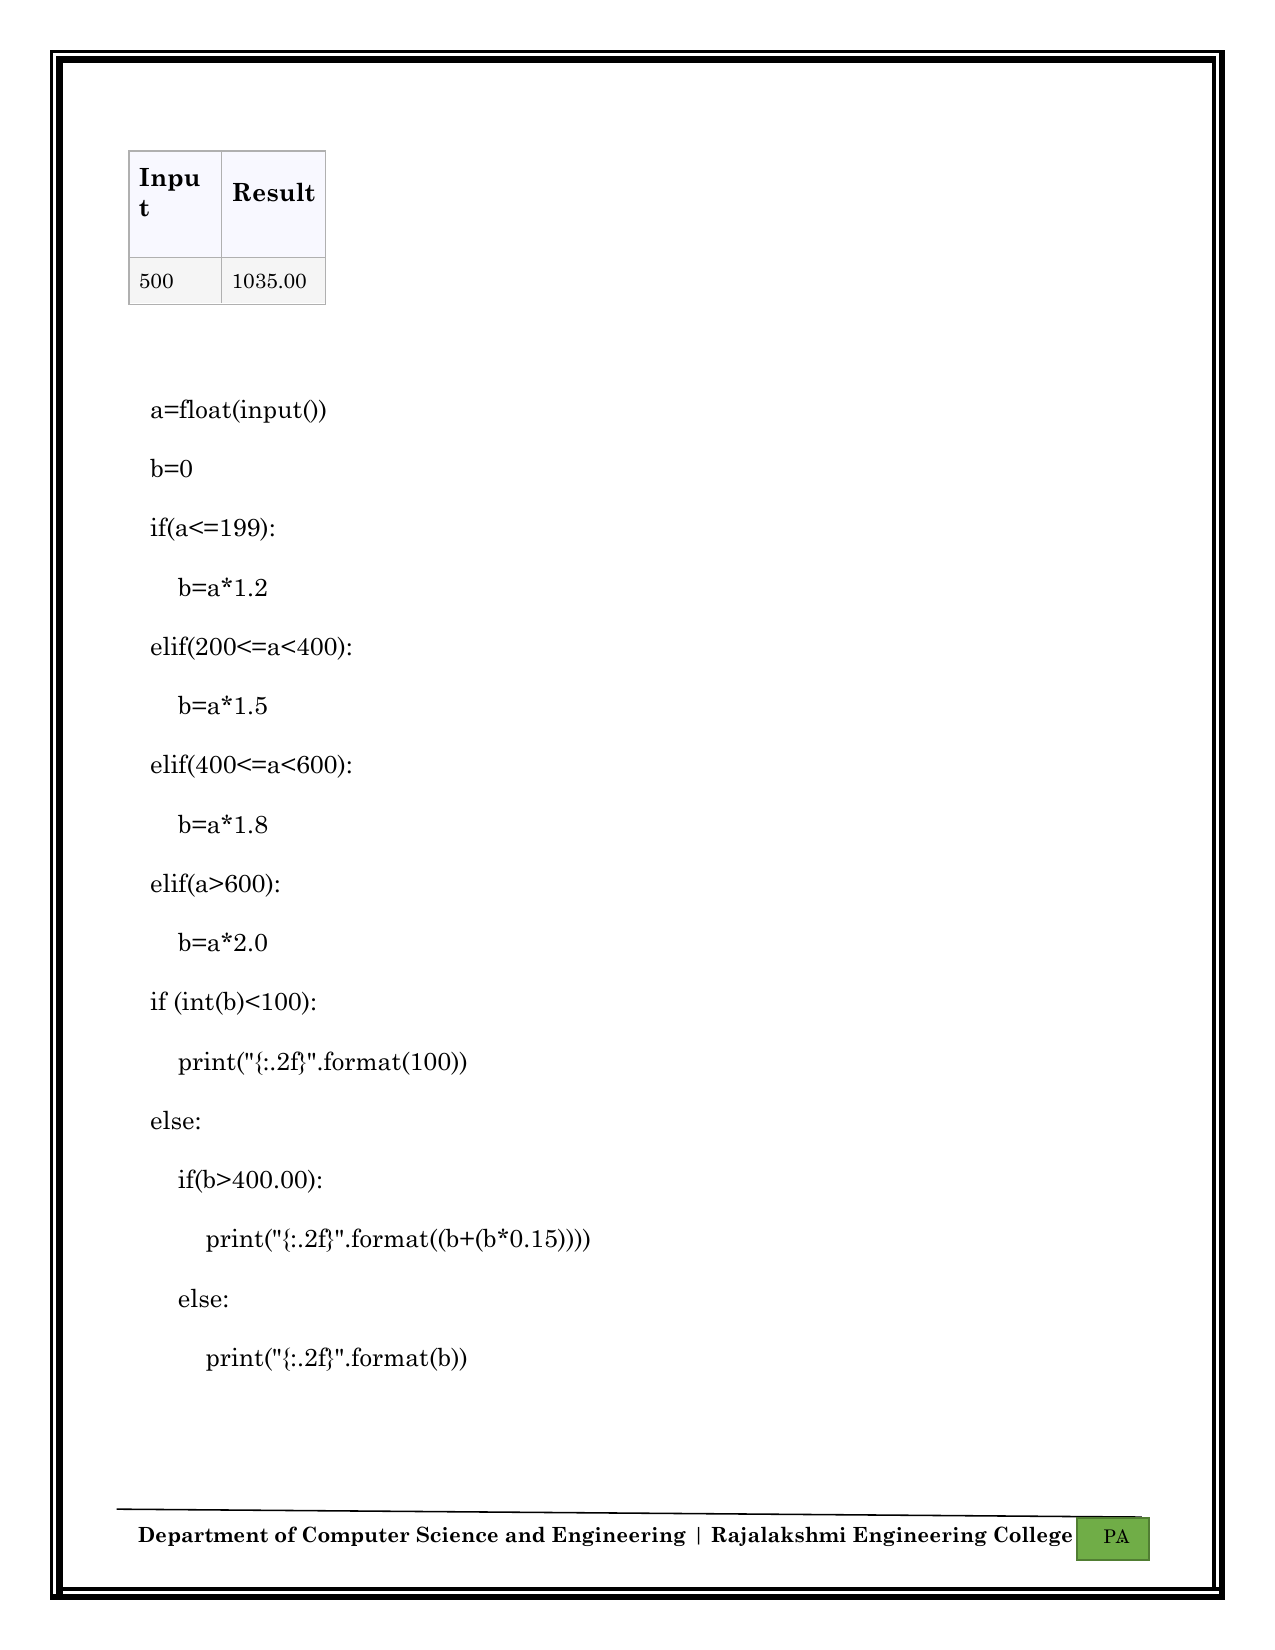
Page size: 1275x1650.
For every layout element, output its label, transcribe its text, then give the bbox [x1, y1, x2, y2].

text else: [150, 1282, 1125, 1313]
table_header Input [130, 152, 221, 257]
text b=a*1.2 [150, 571, 1125, 601]
table_cell 1035.00 [222, 258, 325, 303]
text if (int(b)<100): [150, 986, 1125, 1016]
text print("{:.2f}".format((b+(b*0.15)))) [150, 1223, 1125, 1253]
table_cell 500 [130, 258, 221, 303]
text b=a*2.0 [150, 927, 1125, 957]
text elif(a>600): [150, 868, 1125, 898]
text b=a*1.8 [150, 808, 1125, 838]
table_header Result [222, 152, 325, 257]
text b=0 [150, 453, 1125, 483]
text print("{:.2f}".format(100)) [150, 1045, 1125, 1076]
text if(b>400.00): [150, 1164, 1125, 1194]
text elif(200<=a<400): [150, 631, 1125, 661]
text else: [150, 1105, 1125, 1135]
text print("{:.2f}".format(b)) [150, 1342, 1125, 1372]
text if(a<=199): [150, 512, 1125, 542]
text b=a*1.5 [150, 690, 1125, 720]
text a=float(input()) [150, 393, 1125, 423]
text elif(400<=a<600): [150, 749, 1125, 779]
